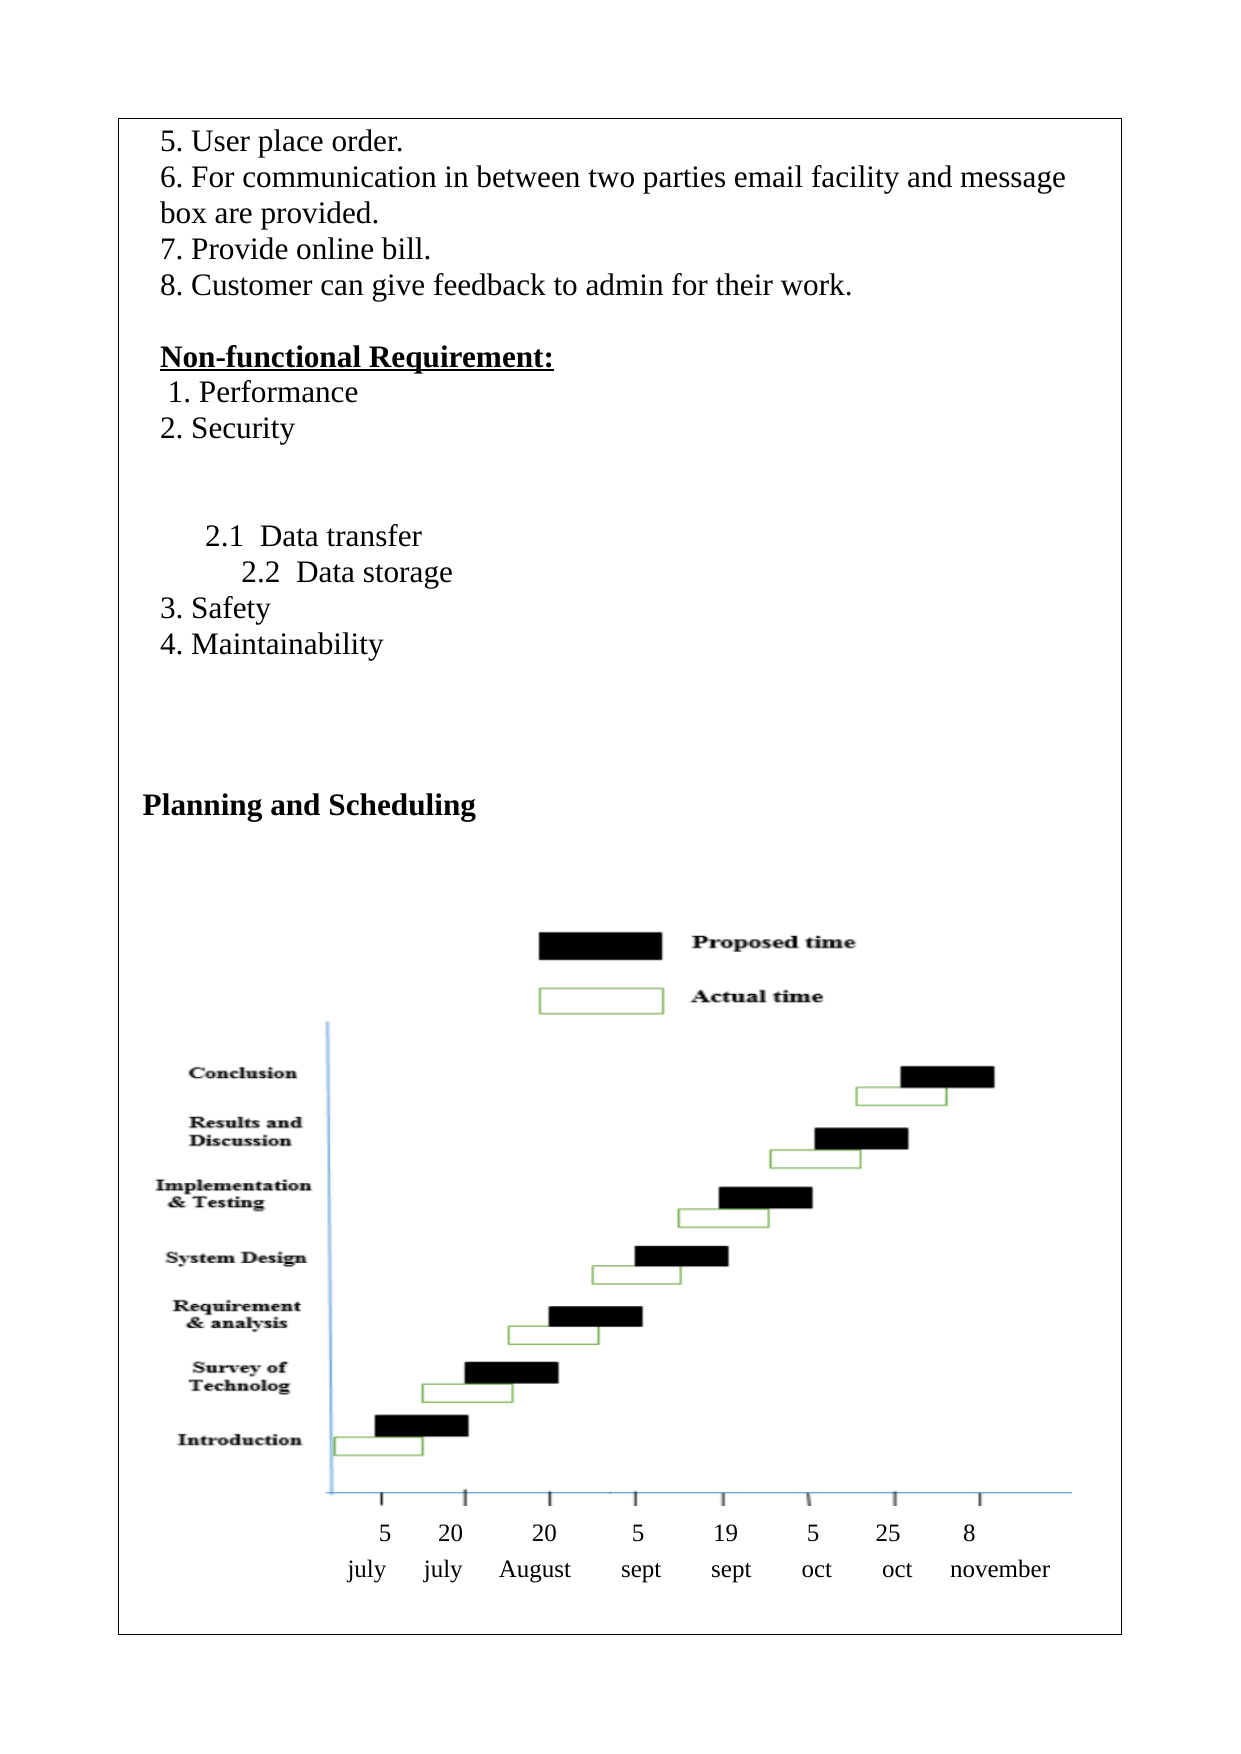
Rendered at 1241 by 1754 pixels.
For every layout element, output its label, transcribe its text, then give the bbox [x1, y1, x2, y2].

list 4. Maintainability [160, 625, 1118, 661]
list july july August sept sept oct oct november [160, 1548, 1118, 1584]
list 3. Safety [160, 589, 1118, 625]
picture [137, 893, 1072, 1506]
list 6. For communication in between two parties email facility and message box are provided. [160, 158, 1118, 230]
list 7. Provide online bill. [160, 230, 1118, 266]
list Non-functional Requirement: [160, 338, 1118, 374]
list 2.1 Data transfer [160, 517, 1118, 553]
text Planning and Scheduling [122, 786, 1118, 822]
list 5. User place order. [160, 122, 1118, 158]
list 1. Performance [160, 374, 1118, 410]
list 2. Security [160, 410, 1118, 446]
list 5 20 20 5 19 5 25 8 [160, 1512, 1118, 1548]
list 2.2 Data storage [160, 553, 1118, 589]
list 8. Customer can give feedback to admin for their work. [160, 266, 1118, 302]
